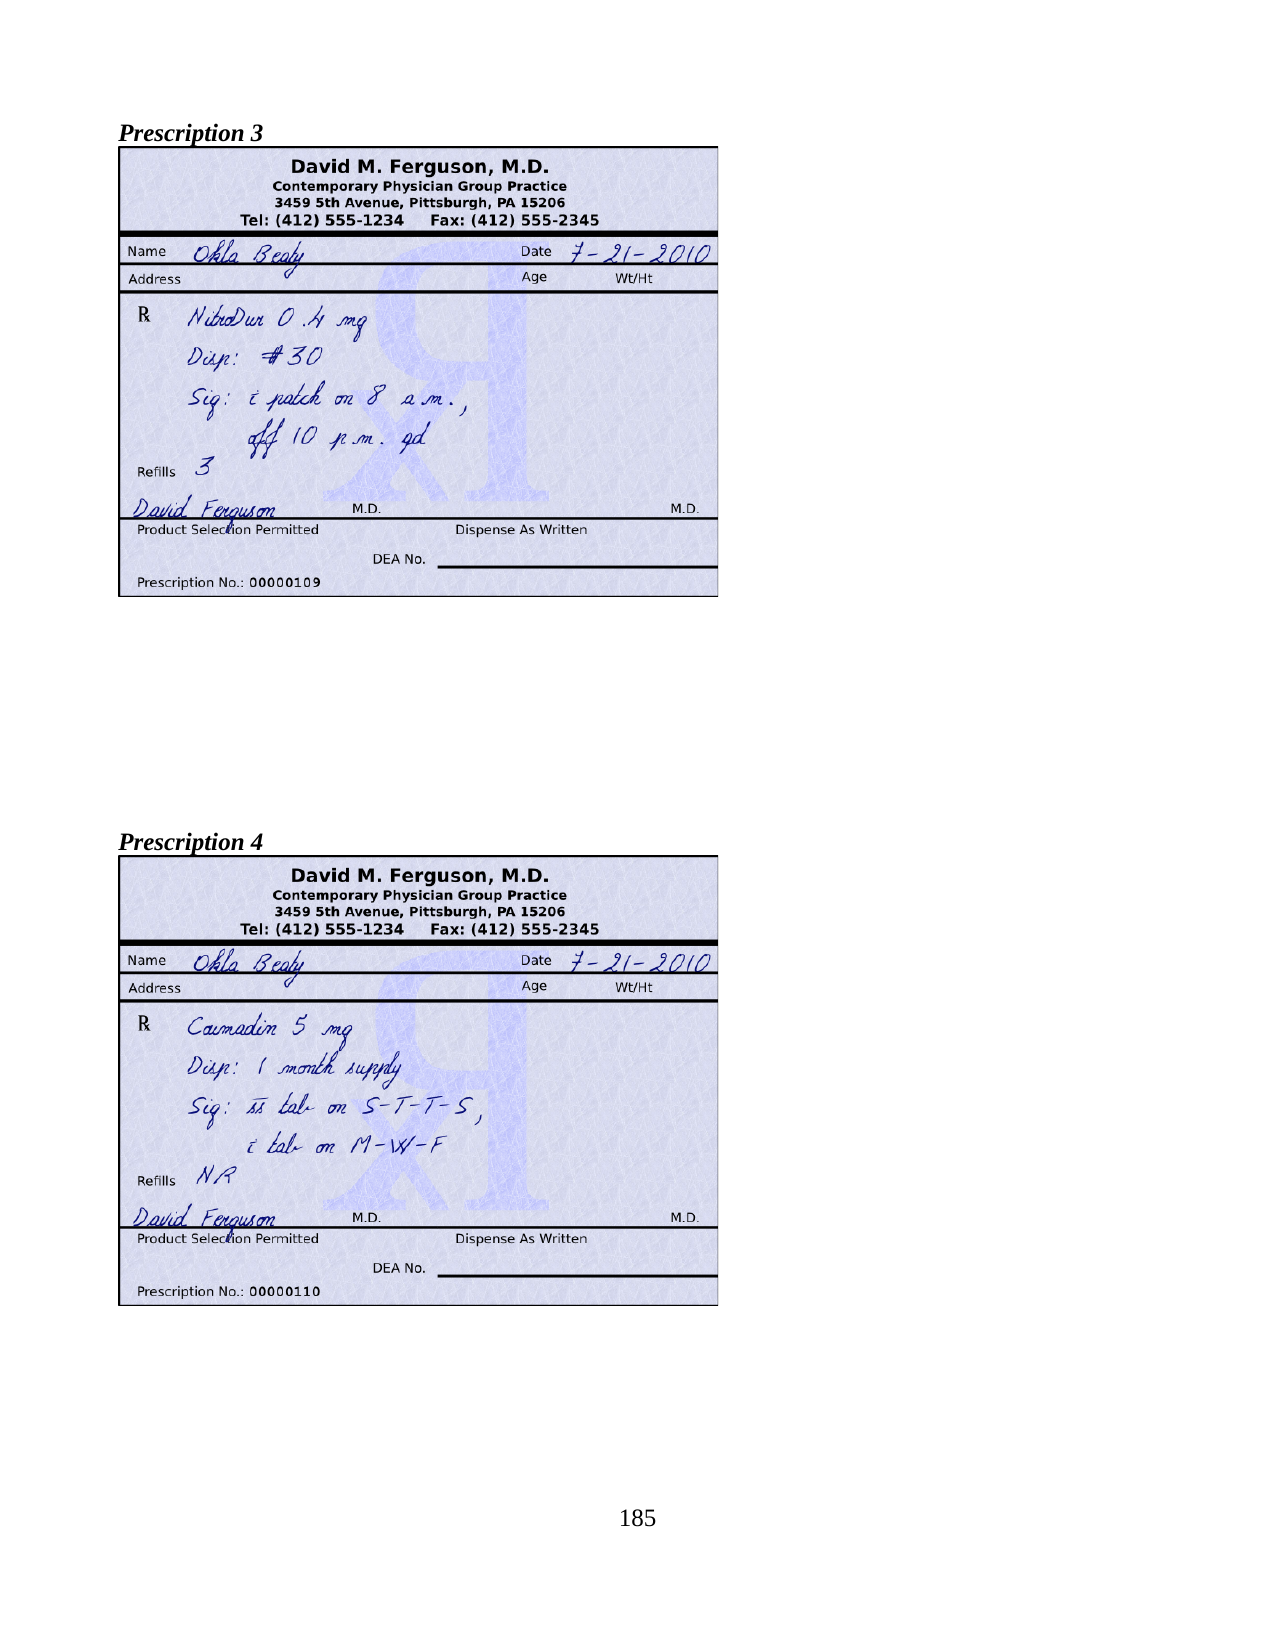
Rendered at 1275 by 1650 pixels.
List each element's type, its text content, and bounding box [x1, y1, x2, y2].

picture [118, 855, 719, 1306]
text Prescription 4 [118, 827, 1157, 856]
text Prescription 3 [118, 118, 1157, 147]
picture [118, 146, 719, 597]
